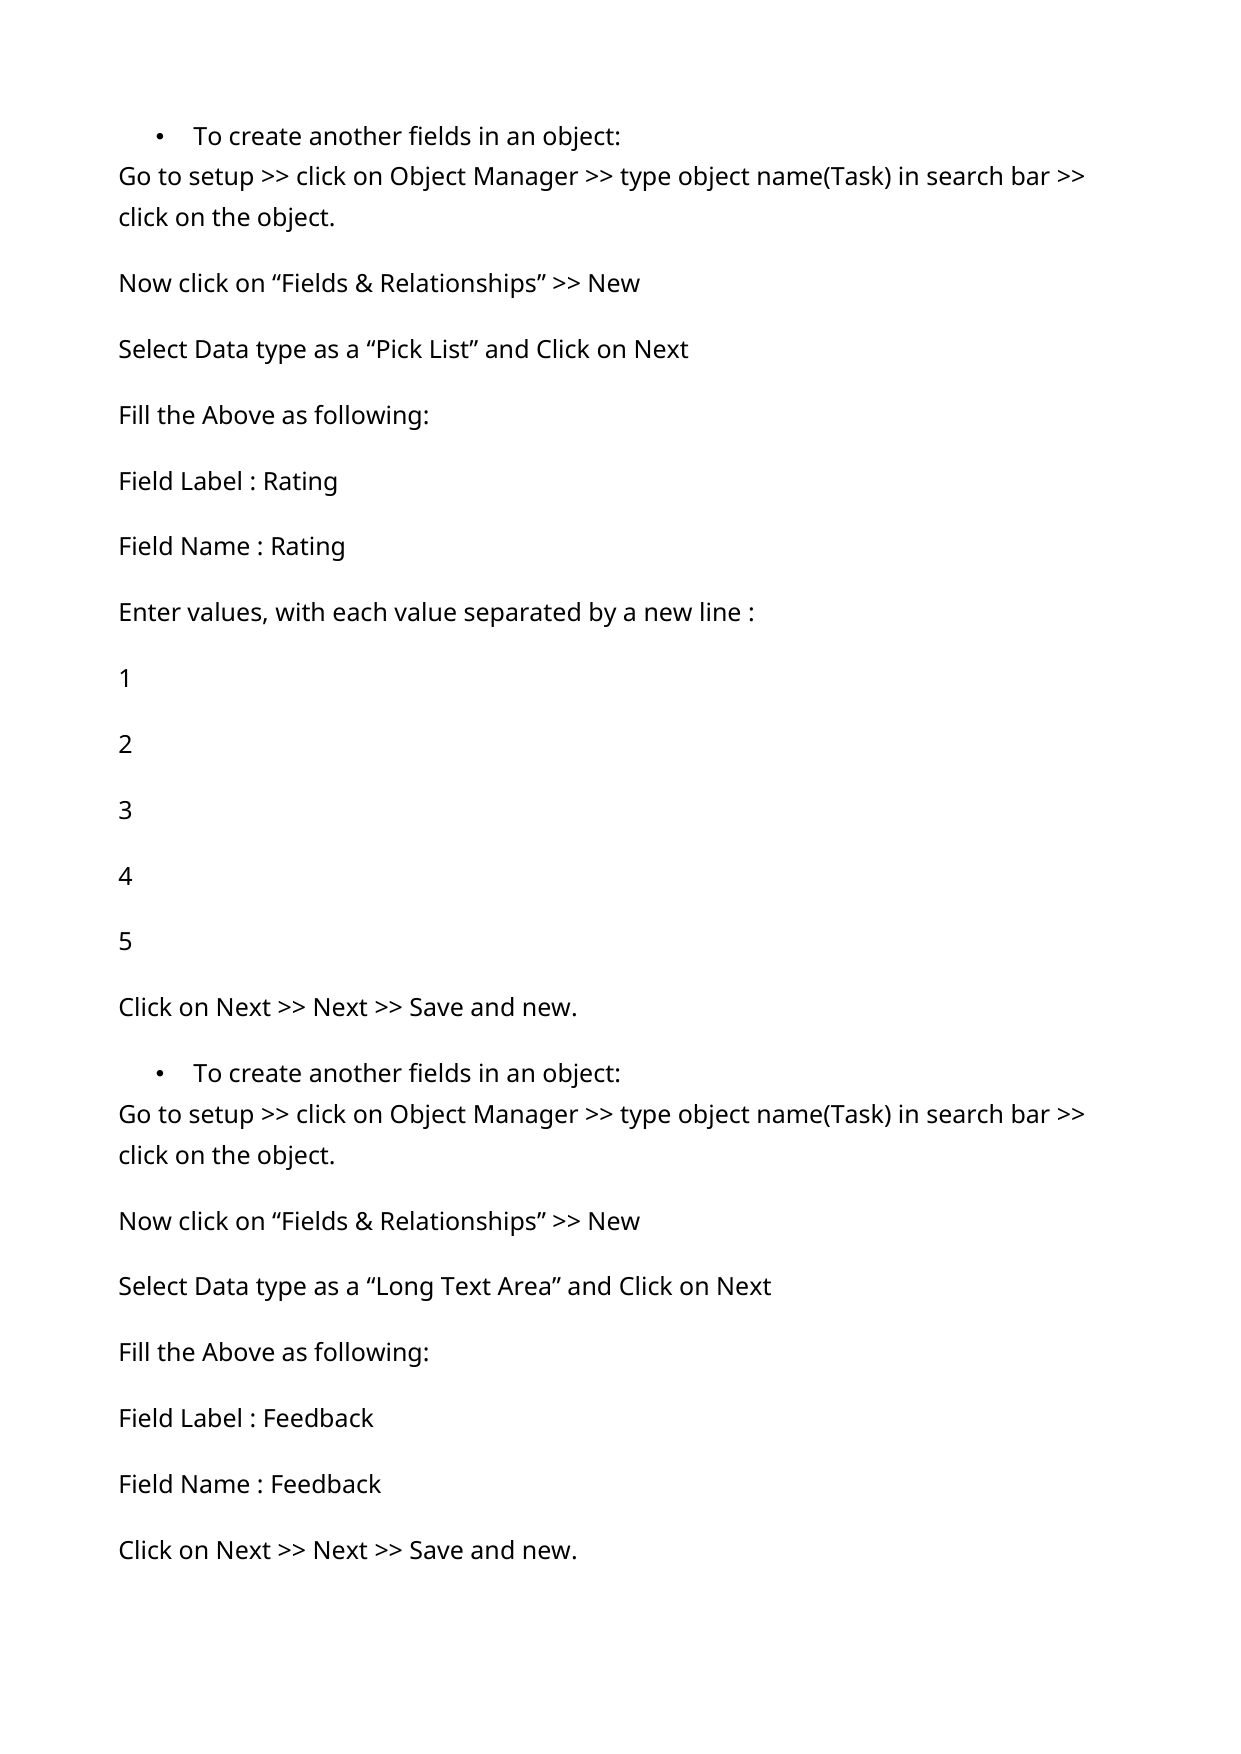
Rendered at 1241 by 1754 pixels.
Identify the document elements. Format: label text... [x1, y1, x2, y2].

text 5 [118, 924, 1122, 958]
text Field Label : Rating [118, 463, 1122, 497]
text Fill the Above as following: [118, 1335, 1122, 1369]
text 4 [118, 858, 1122, 892]
text Field Label : Feedback [118, 1401, 1122, 1435]
text Select Data type as a “Long Text Area” and Click on Next [118, 1269, 1122, 1303]
text 2 [118, 726, 1122, 761]
text Go to setup >> click on Object Manager >> type object name(Task) in search bar >> click on the object. [118, 159, 1122, 234]
text Go to setup >> click on Object Manager >> type object name(Task) in search bar >> click on the object. [118, 1096, 1122, 1171]
text 1 [118, 661, 1122, 695]
text Enter values, with each value separated by a new line : [118, 595, 1122, 629]
list To create another fields in an object: [156, 118, 1122, 152]
text Select Data type as a “Pick List” and Click on Next [118, 331, 1122, 366]
list To create another fields in an object: [156, 1056, 1122, 1090]
text Click on Next >> Next >> Save and new. [118, 1532, 1122, 1566]
text Field Name : Rating [118, 529, 1122, 563]
text Field Name : Feedback [118, 1466, 1122, 1501]
text 3 [118, 792, 1122, 826]
text Now click on “Fields & Relationships” >> New [118, 1203, 1122, 1237]
text Fill the Above as following: [118, 397, 1122, 431]
text Now click on “Fields & Relationships” >> New [118, 266, 1122, 300]
text Click on Next >> Next >> Save and new. [118, 990, 1122, 1024]
